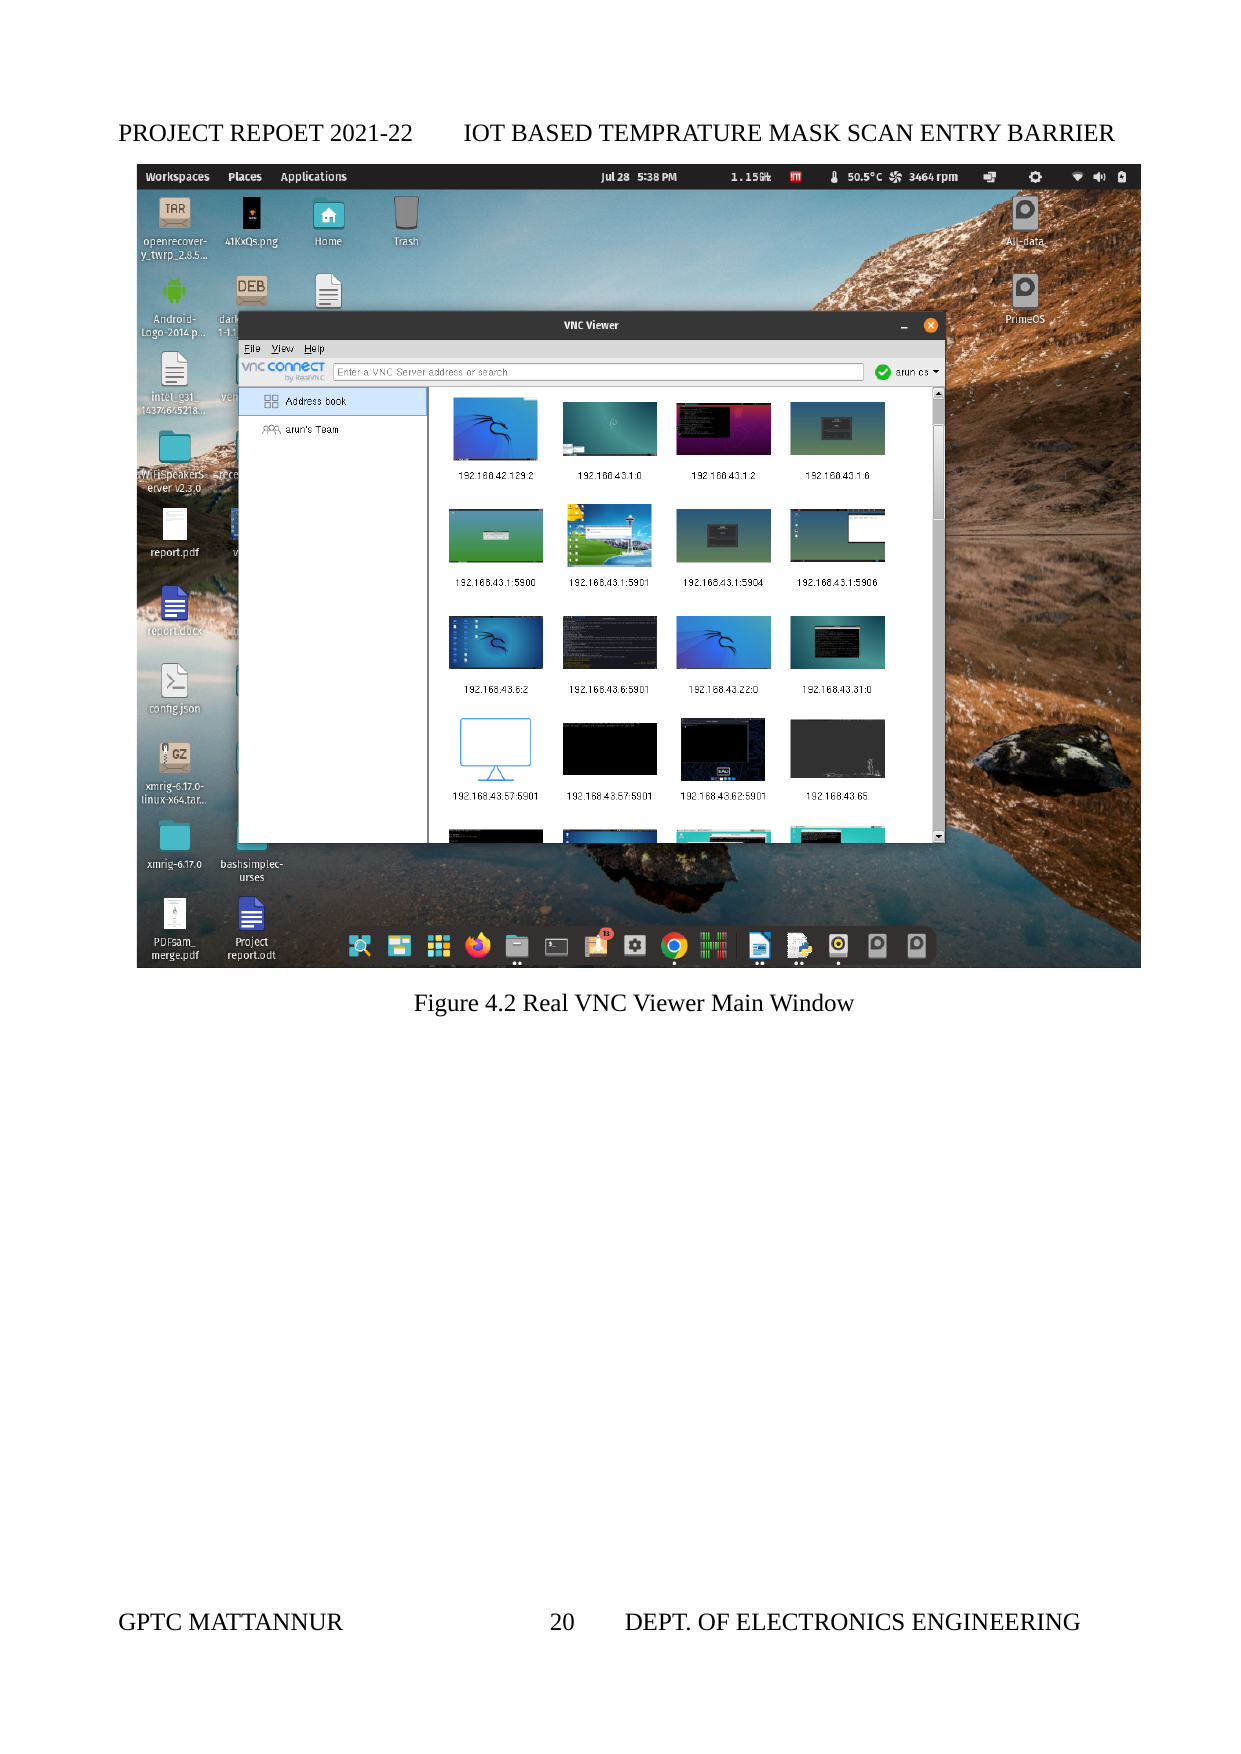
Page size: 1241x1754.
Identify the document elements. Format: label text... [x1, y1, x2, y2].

text Figure 4.2 Real VNC Viewer Main Window [118, 176, 1122, 1018]
picture [136, 164, 1141, 968]
